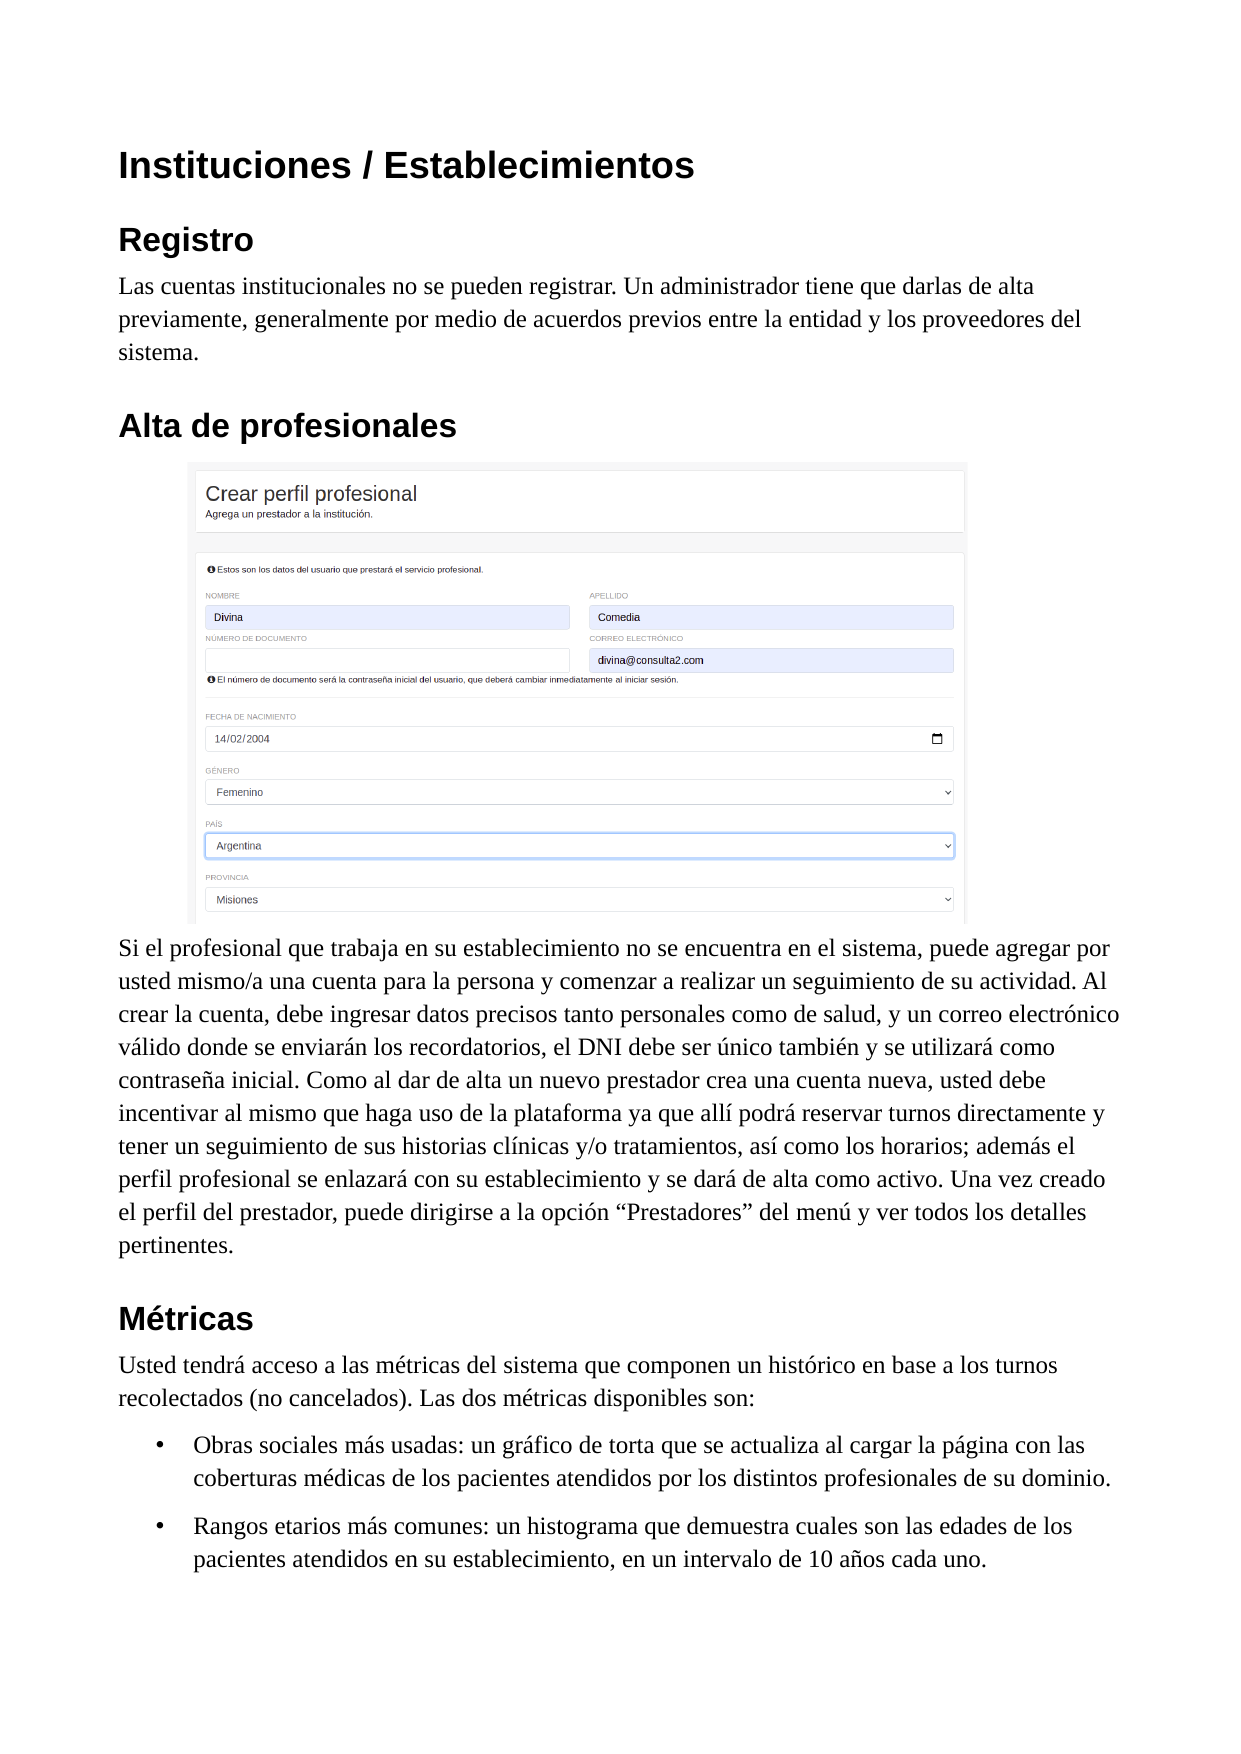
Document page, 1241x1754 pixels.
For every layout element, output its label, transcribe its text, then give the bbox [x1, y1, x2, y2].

list Obras sociales más usadas: un gráfico de torta que se actualiza al cargar la página con las coberturas médicas de los pacientes atendidos por los distintos profesionales de su dominio. [156, 1430, 1122, 1492]
subtitle Alta de profesionales [118, 406, 1122, 444]
subtitle Instituciones / Establecimientos [118, 143, 1122, 187]
picture [187, 462, 968, 924]
subtitle Métricas [118, 1298, 1122, 1337]
text Usted tendrá acceso a las métricas del sistema que componen un histórico en base a los turnos recolectados (no cancelados). Las dos métricas disponibles son: [118, 1350, 1122, 1411]
subtitle Registro [118, 220, 1122, 259]
text Las cuentas institucionales no se pueden registrar. Un administrador tiene que darlas de alta previamente, generalmente por medio de acuerdos previos entre la entidad y los proveedores del sistema. [118, 271, 1122, 366]
text Si el profesional que trabaja en su establecimiento no se encuentra en el sistema, puede agregar por usted mismo/a una cuenta para la persona y comenzar a realizar un seguimiento de su actividad. Al crear la cuenta, debe ingresar datos precisos tanto personales como de salud, y un correo electrónico válido donde se enviarán los recordatorios, el DNI debe ser único también y se utilizará como contraseña inicial. Como al dar de alta un nuevo prestador crea una cuenta nueva, usted debe incentivar al mismo que haga uso de la plataforma ya que allí podrá reservar turnos directamente y tener un seguimiento de sus historias clínicas y/o tratamientos, así como los horarios; además el perfil profesional se enlazará con su establecimiento y se dará de alta como activo. Una vez creado el perfil del prestador, puede dirigirse a la opción “Prestadores” del menú y ver todos los detalles pertinentes. [118, 933, 1122, 1259]
list Rangos etarios más comunes: un histograma que demuestra cuales son las edades de los pacientes atendidos en su establecimiento, en un intervalo de 10 años cada uno. [156, 1511, 1122, 1573]
